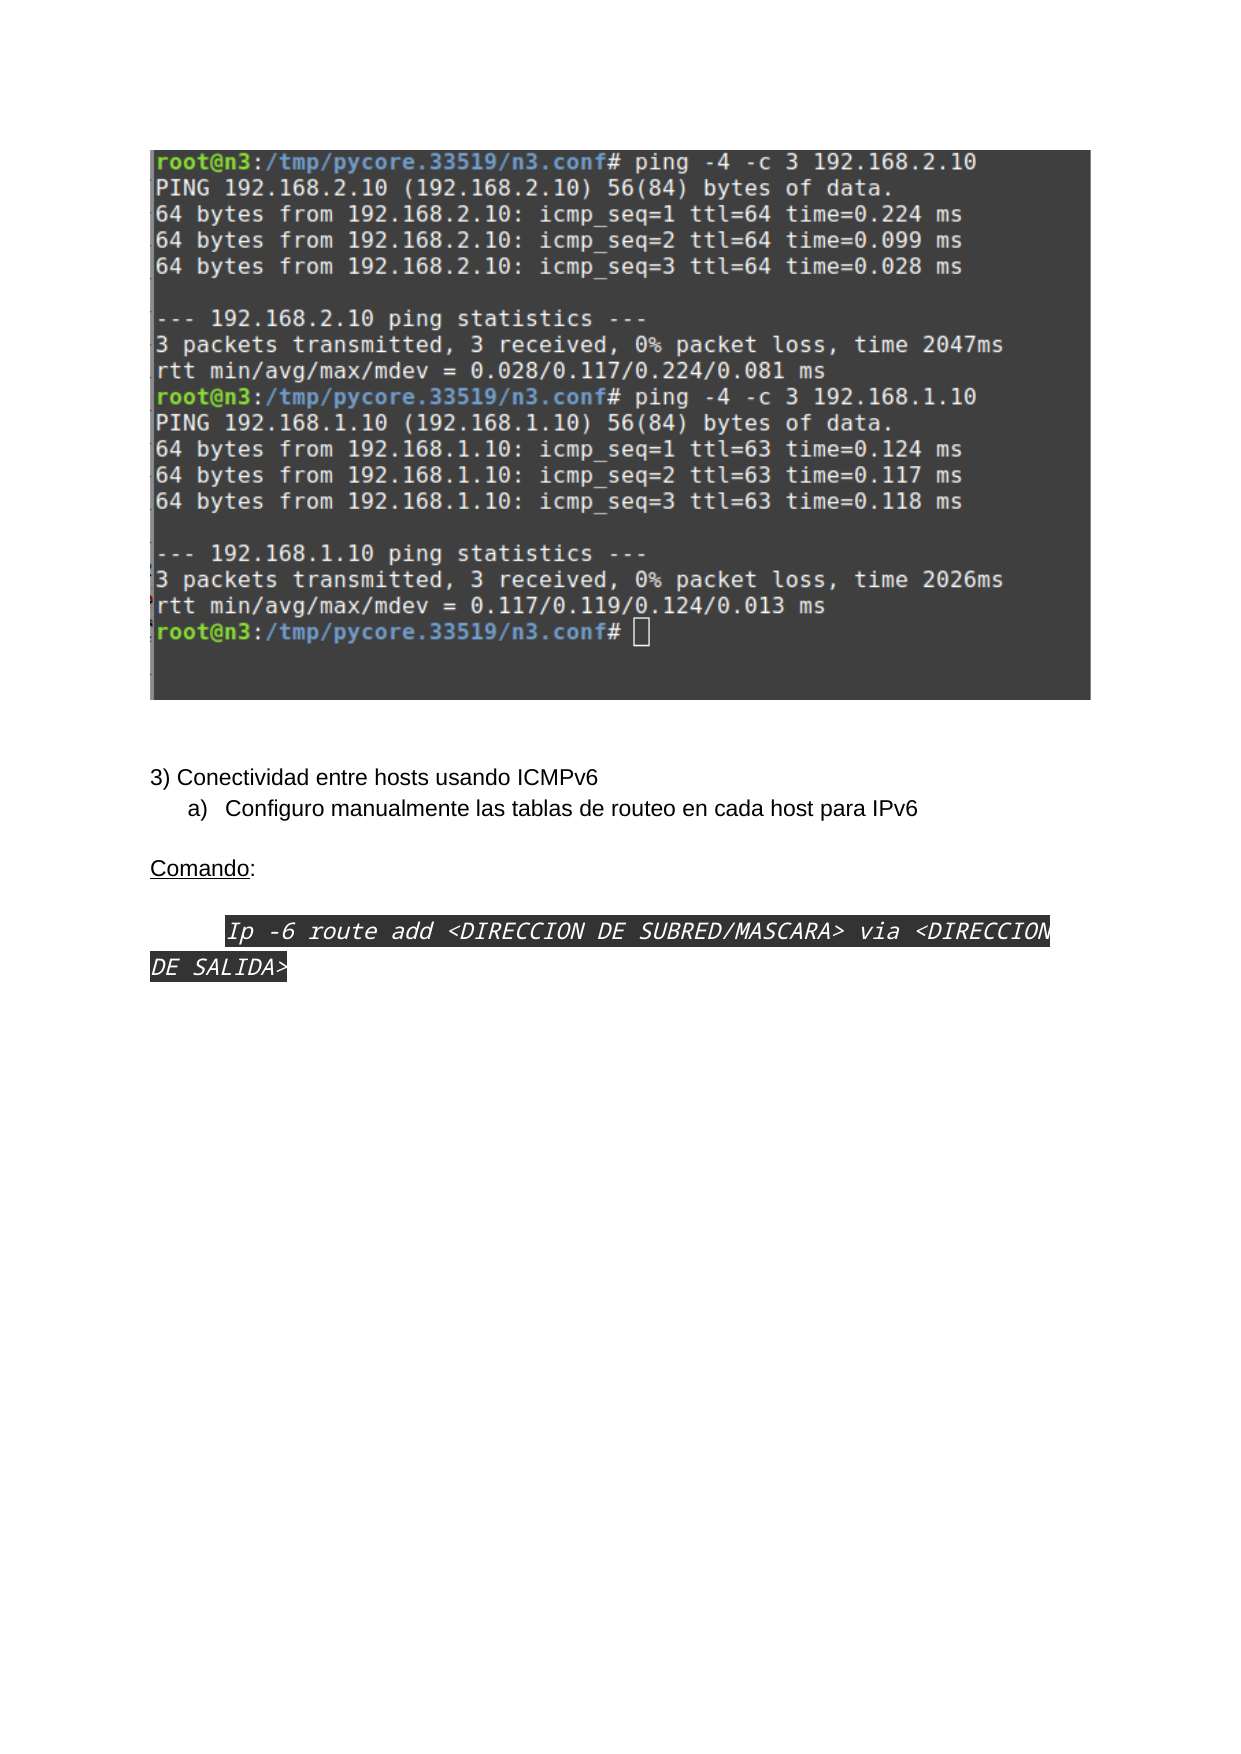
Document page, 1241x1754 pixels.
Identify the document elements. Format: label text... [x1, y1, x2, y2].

text Ip -6 route add <DIRECCION DE SUBRED/MASCARA> via <DIRECCION DE SALIDA> [150, 915, 1090, 982]
picture [150, 150, 1091, 700]
text Comando: [150, 855, 1090, 881]
text 3) Conectividad entre hosts usando ICMPv6 [150, 764, 1090, 791]
list Configuro manualmente las tablas de routeo en cada host para IPv6 [187, 794, 1090, 821]
